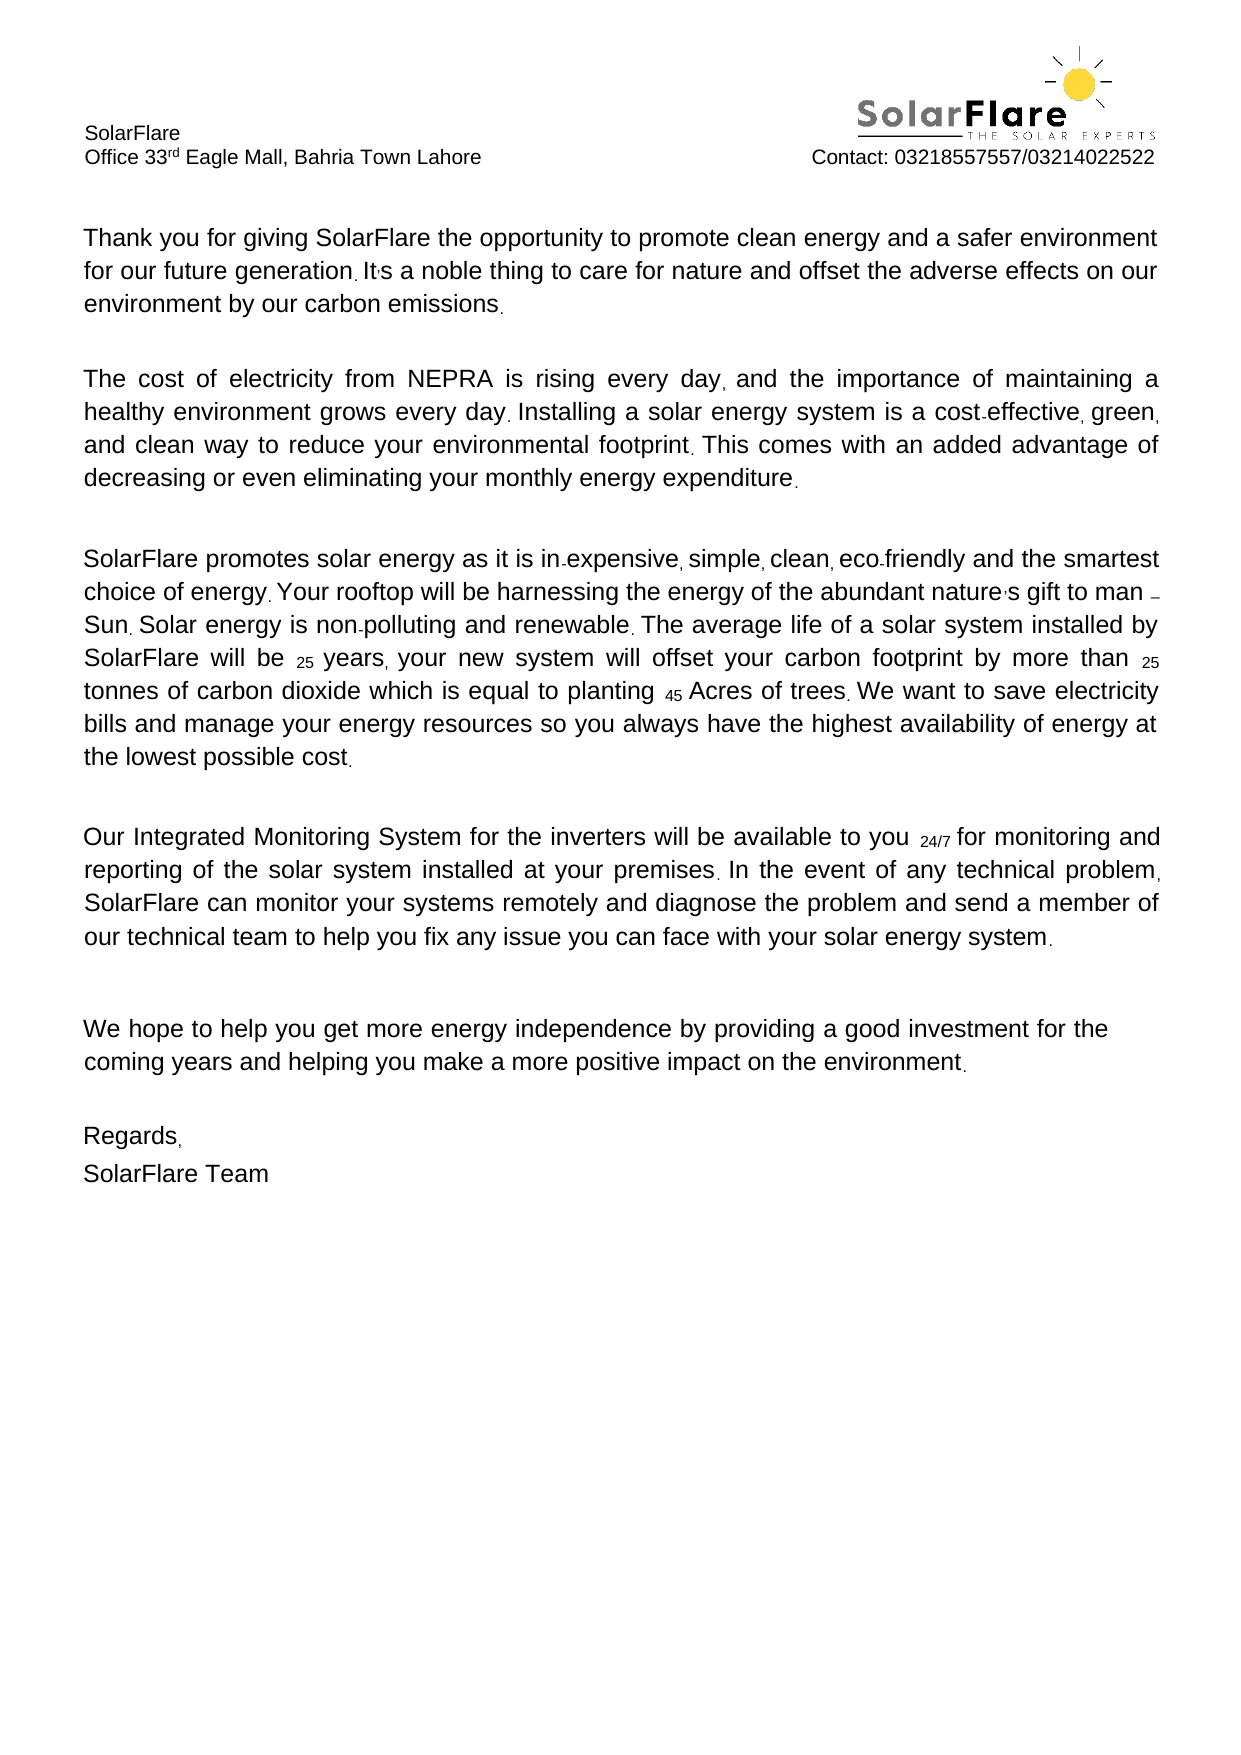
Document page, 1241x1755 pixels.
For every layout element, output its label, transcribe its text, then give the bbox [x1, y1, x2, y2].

text Regards, [83, 1121, 1159, 1150]
text We hope to help you get more energy independence by providing a good investment for the coming years and helping you make a more positive impact on the environment. [83, 1014, 1111, 1076]
text Our Integrated Monitoring System for the inverters will be available to you 24/7 for monitoring and reporting of the solar system installed at your premises. In the event of any technical problem, SolarFlare can monitor your systems remotely and diagnose the problem and send a member of our technical team to help you fix any issue you can face with your solar energy system. [83, 822, 1161, 950]
text Thank you for giving SolarFlare the opportunity to promote clean energy and a safer environment for our future generation. It’s a noble thing to care for nature and offset the adverse effects on our environment by our carbon emissions. [83, 223, 1159, 318]
text The cost of electricity from NEPRA is rising every day, and the importance of maintaining a healthy environment grows every day. Installing a solar energy system is a cost-effective, green, and clean way to reduce your environmental footprint. This comes with an added advantage of decreasing or even eliminating your monthly energy expenditure. [83, 364, 1159, 492]
text SolarFlare Team [83, 1159, 1159, 1187]
text SolarFlare promotes solar energy as it is in-expensive, simple, clean, eco-friendly and the smartest choice of energy. Your rooftop will be harnessing the energy of the abundant nature’s gift to man – Sun. Solar energy is non-polluting and renewable. The average life of a solar system installed by SolarFlare will be 25 years, your new system will offset your carbon footprint by more than 25 tonnes of carbon dioxide which is equal to planting 45 Acres of trees. We want to save electricity bills and manage your energy resources so you always have the highest availability of energy at the lowest possible cost. [83, 544, 1159, 771]
picture [856, 46, 1160, 142]
